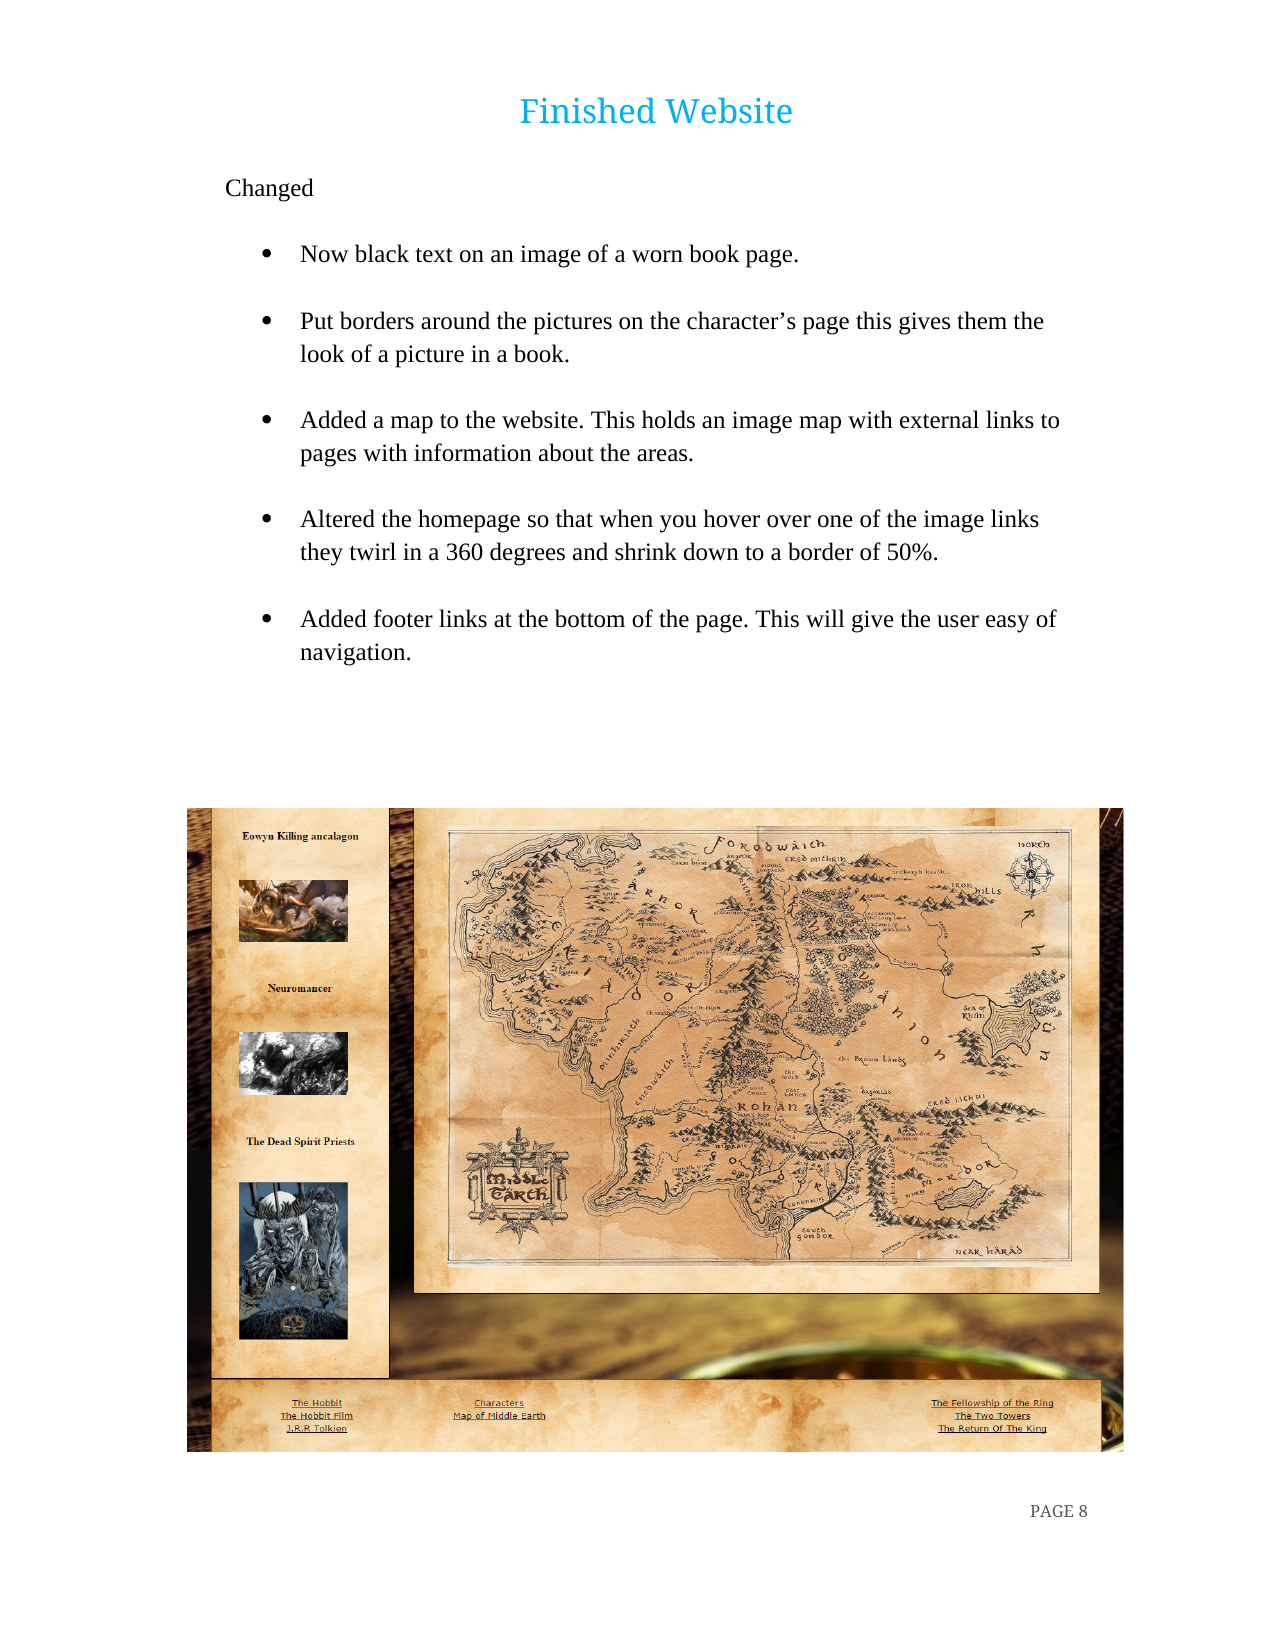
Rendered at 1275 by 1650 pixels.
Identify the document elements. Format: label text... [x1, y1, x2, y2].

list Put borders around the pictures on the character’s page this gives them the look of a picture in a book. [262, 306, 1087, 367]
text Finished Website [225, 87, 1087, 133]
list Added footer links at the bottom of the page. This will give the user easy of navigation. [262, 604, 1087, 666]
list Added a map to the website. This holds an image map with external links to pages with information about the areas. [262, 405, 1087, 467]
text Changed [225, 173, 1087, 202]
list Now black text on an image of a worn book page. [262, 239, 1087, 268]
list Altered the homepage so that when you hover over one of the image links they twirl in a 360 degrees and shrink down to a border of 50%. [262, 504, 1087, 566]
